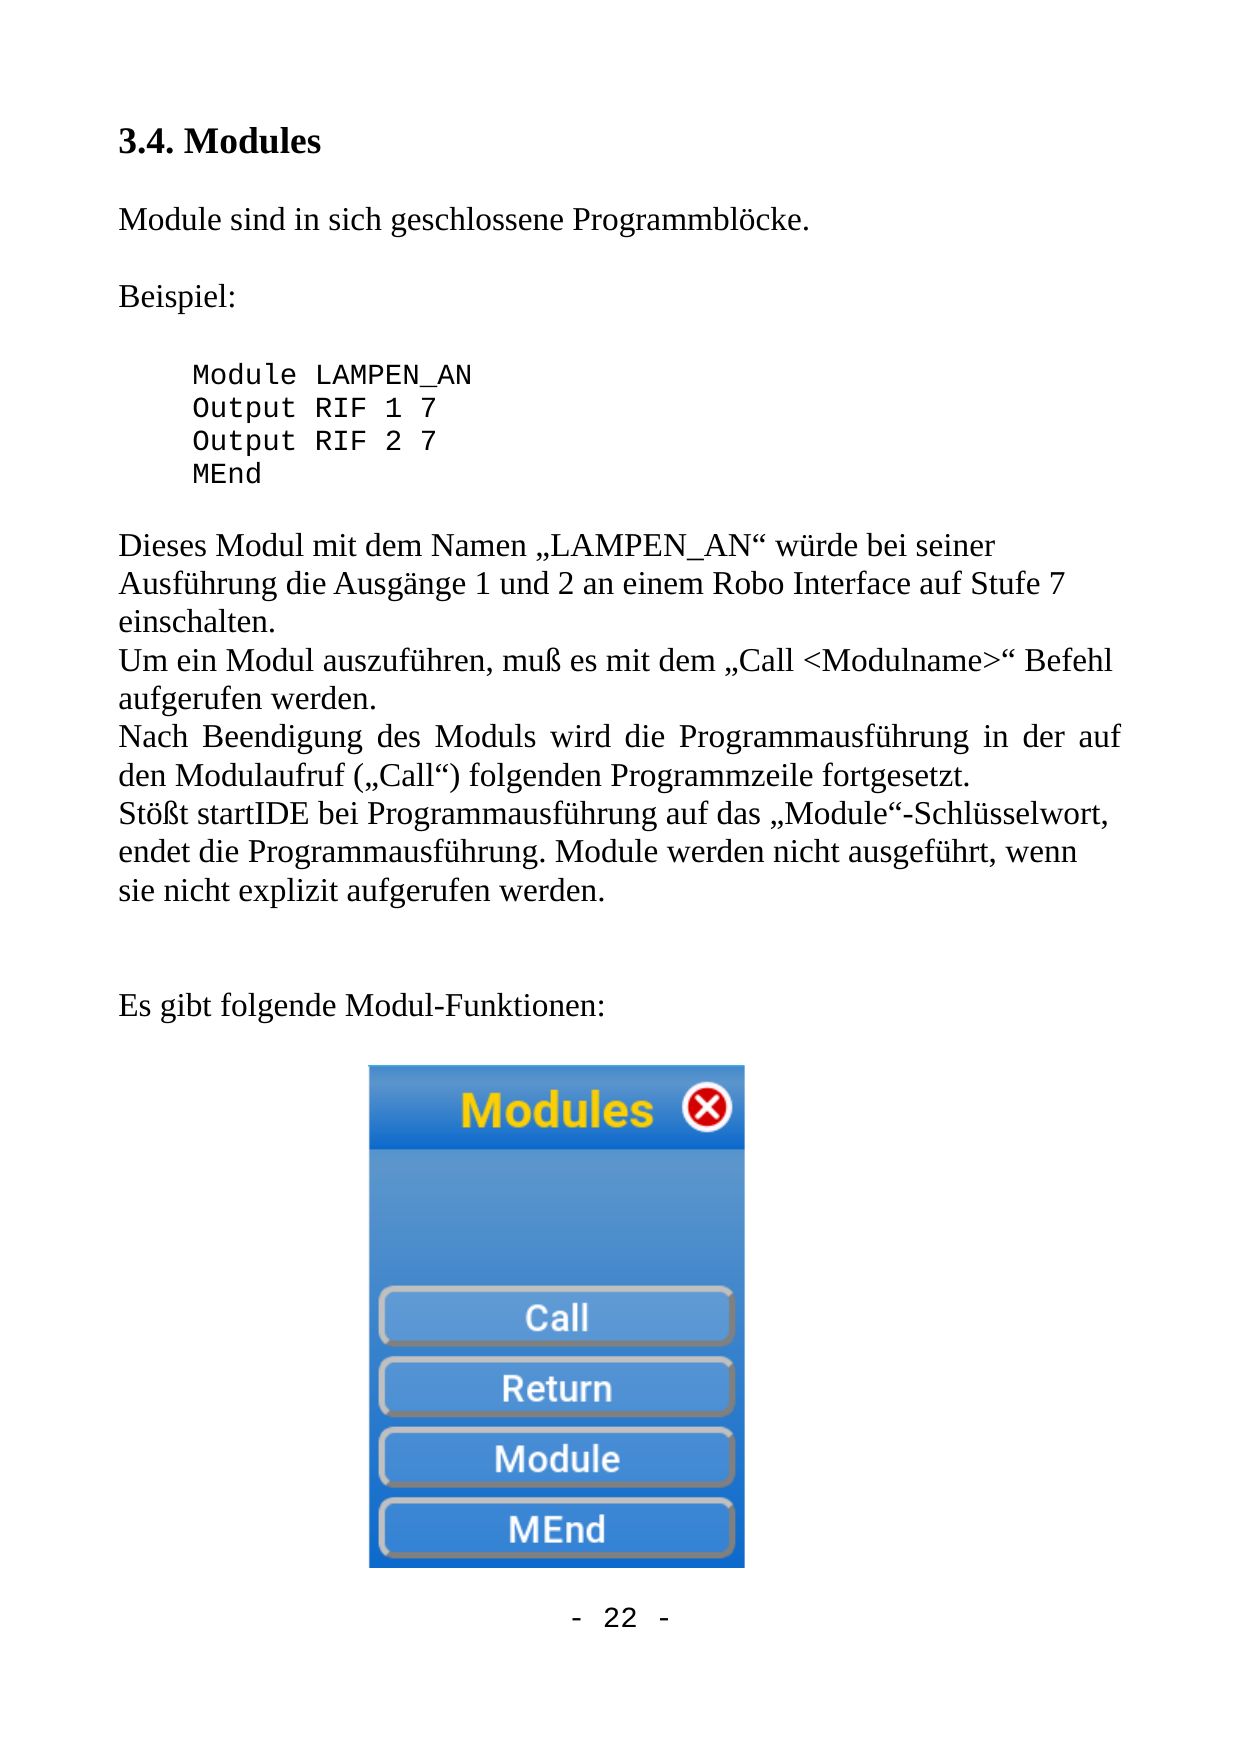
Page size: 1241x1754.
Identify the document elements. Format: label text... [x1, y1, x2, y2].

text 3.4. Modules [118, 118, 1122, 161]
picture [368, 1065, 745, 1568]
text Output RIF 2 7 [118, 426, 1122, 459]
text Beispiel: [118, 276, 1122, 314]
text Nach Beendigung des Moduls wird die Programmausführung in der auf den Modulaufruf („Call“) folgenden Programmzeile fortgesetzt. [118, 717, 1122, 793]
text Stößt startIDE bei Programmausführung auf das „Module“-Schlüsselwort, endet die Programmausführung. Module werden nicht ausgeführt, wenn sie nicht explizit aufgerufen werden. [118, 793, 1122, 908]
text MEnd [118, 459, 1122, 492]
text Es gibt folgende Modul-Funktionen: [118, 985, 1122, 1023]
text Module sind in sich geschlossene Programmblöcke. [118, 199, 1122, 238]
text Dieses Modul mit dem Namen „LAMPEN_AN“ würde bei seiner Ausführung die Ausgänge 1 und 2 an einem Robo Interface auf Stufe 7 einschalten. [118, 525, 1122, 640]
text Output RIF 1 7 [118, 393, 1122, 426]
text Module LAMPEN_AN [118, 353, 1122, 393]
text Um ein Modul auszuführen, muß es mit dem „Call <Modulname>“ Befehl aufgerufen werden. [118, 640, 1122, 717]
